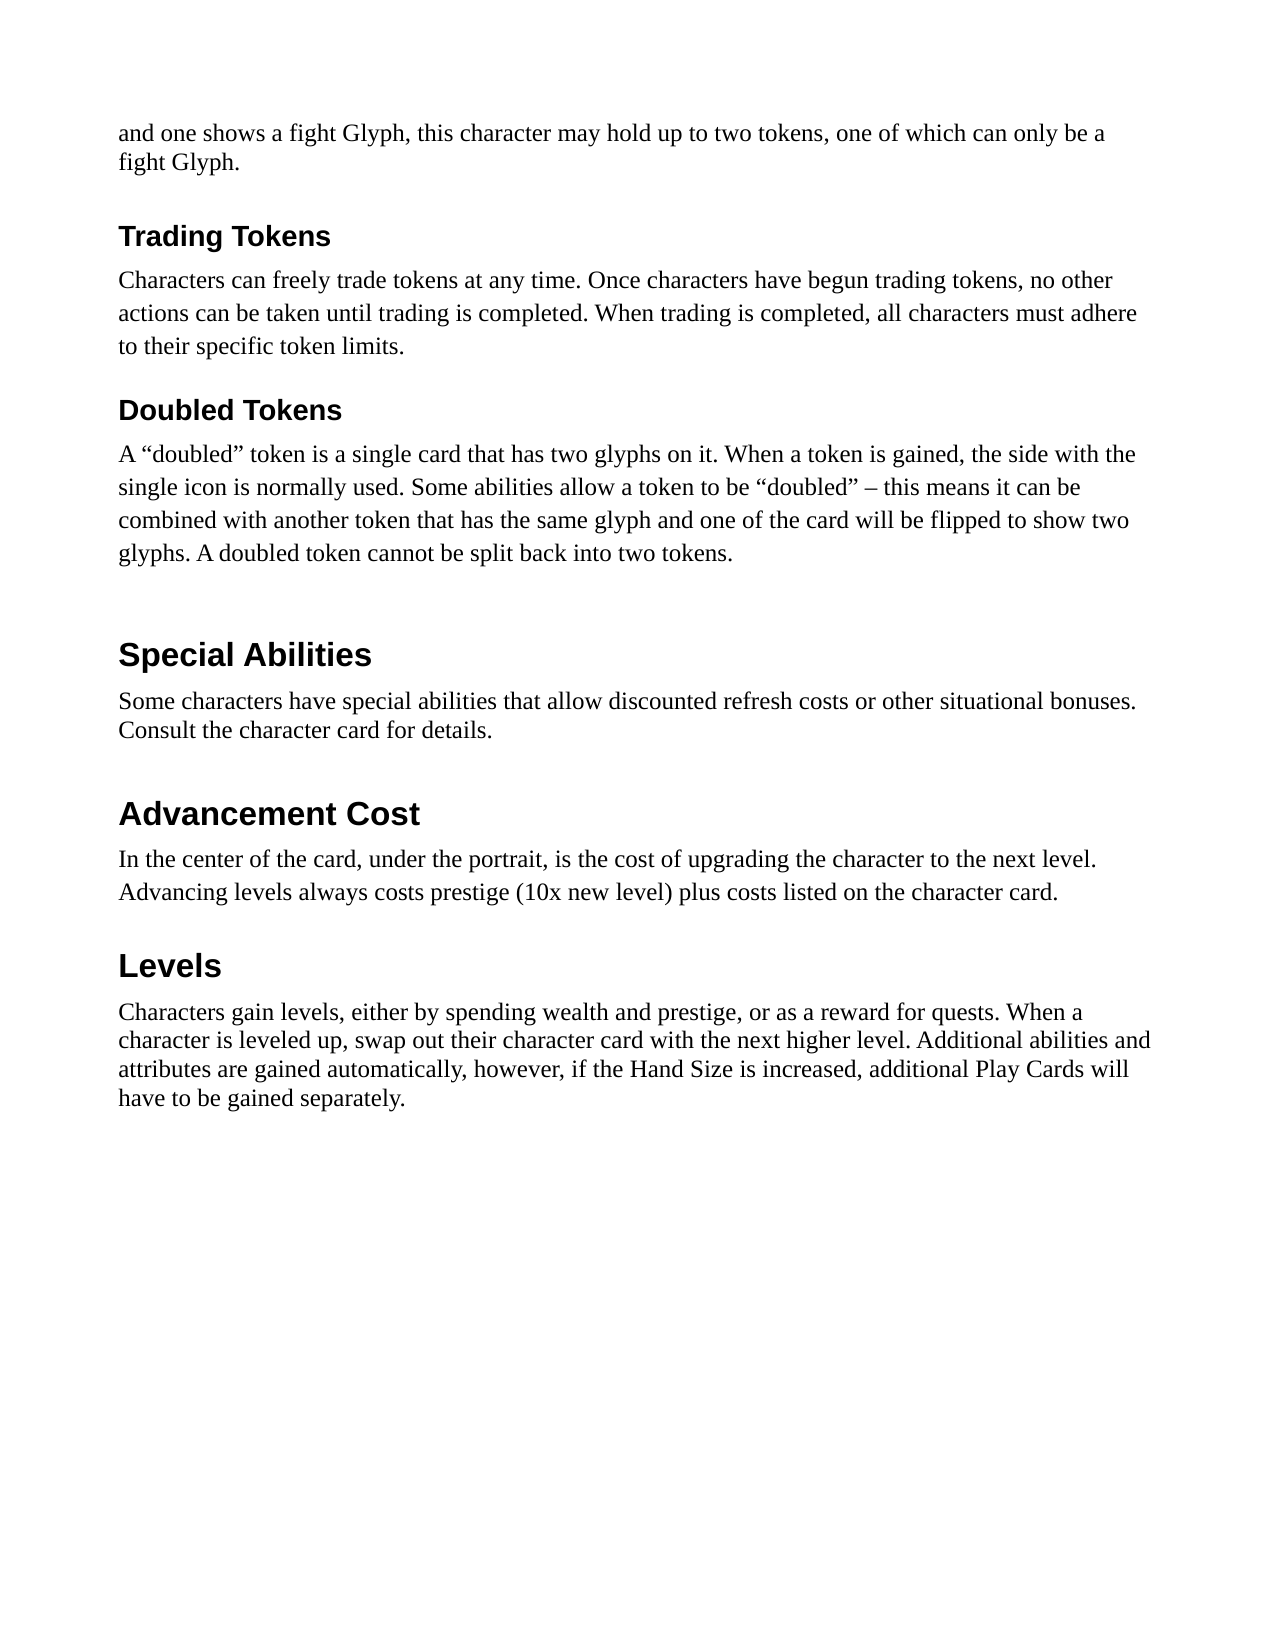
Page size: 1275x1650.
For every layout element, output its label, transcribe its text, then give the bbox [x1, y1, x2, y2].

subtitle Advancement Cost [118, 793, 1157, 832]
text Characters can freely trade tokens at any time. Once characters have begun trading tokens, no other actions can be taken until trading is completed. When trading is completed, all characters must adhere to their specific token limits. [118, 265, 1157, 360]
subtitle Special Abilities [118, 636, 1157, 674]
subtitle Levels [118, 946, 1157, 984]
text and one shows a fight Glyph, this character may hold up to two tokens, one of which can only be a fight Glyph. [118, 118, 1157, 176]
subtitle Doubled Tokens [118, 393, 1157, 427]
text Some characters have special abilities that allow discounted refresh costs or other situational bonuses. Consult the character card for details. [118, 686, 1157, 744]
text A “doubled” token is a single card that has two glyphs on it. When a token is gained, the side with the single icon is normally used. Some abilities allow a token to be “doubled” – this means it can be combined with another token that has the same glyph and one of the card will be flipped to show two glyphs. A doubled token cannot be split back into two tokens. [118, 439, 1157, 567]
text Characters gain levels, either by spending wealth and prestige, or as a reward for quests. When a character is leveled up, swap out their character card with the next higher level. Additional abilities and attributes are gained automatically, however, if the Hand Size is increased, additional Play Cards will have to be gained separately. [118, 997, 1157, 1112]
subtitle Trading Tokens [118, 219, 1157, 252]
text In the center of the card, under the portrait, is the cost of upgrading the character to the next level. Advancing levels always costs prestige (10x new level) plus costs listed on the character card. [118, 844, 1157, 906]
